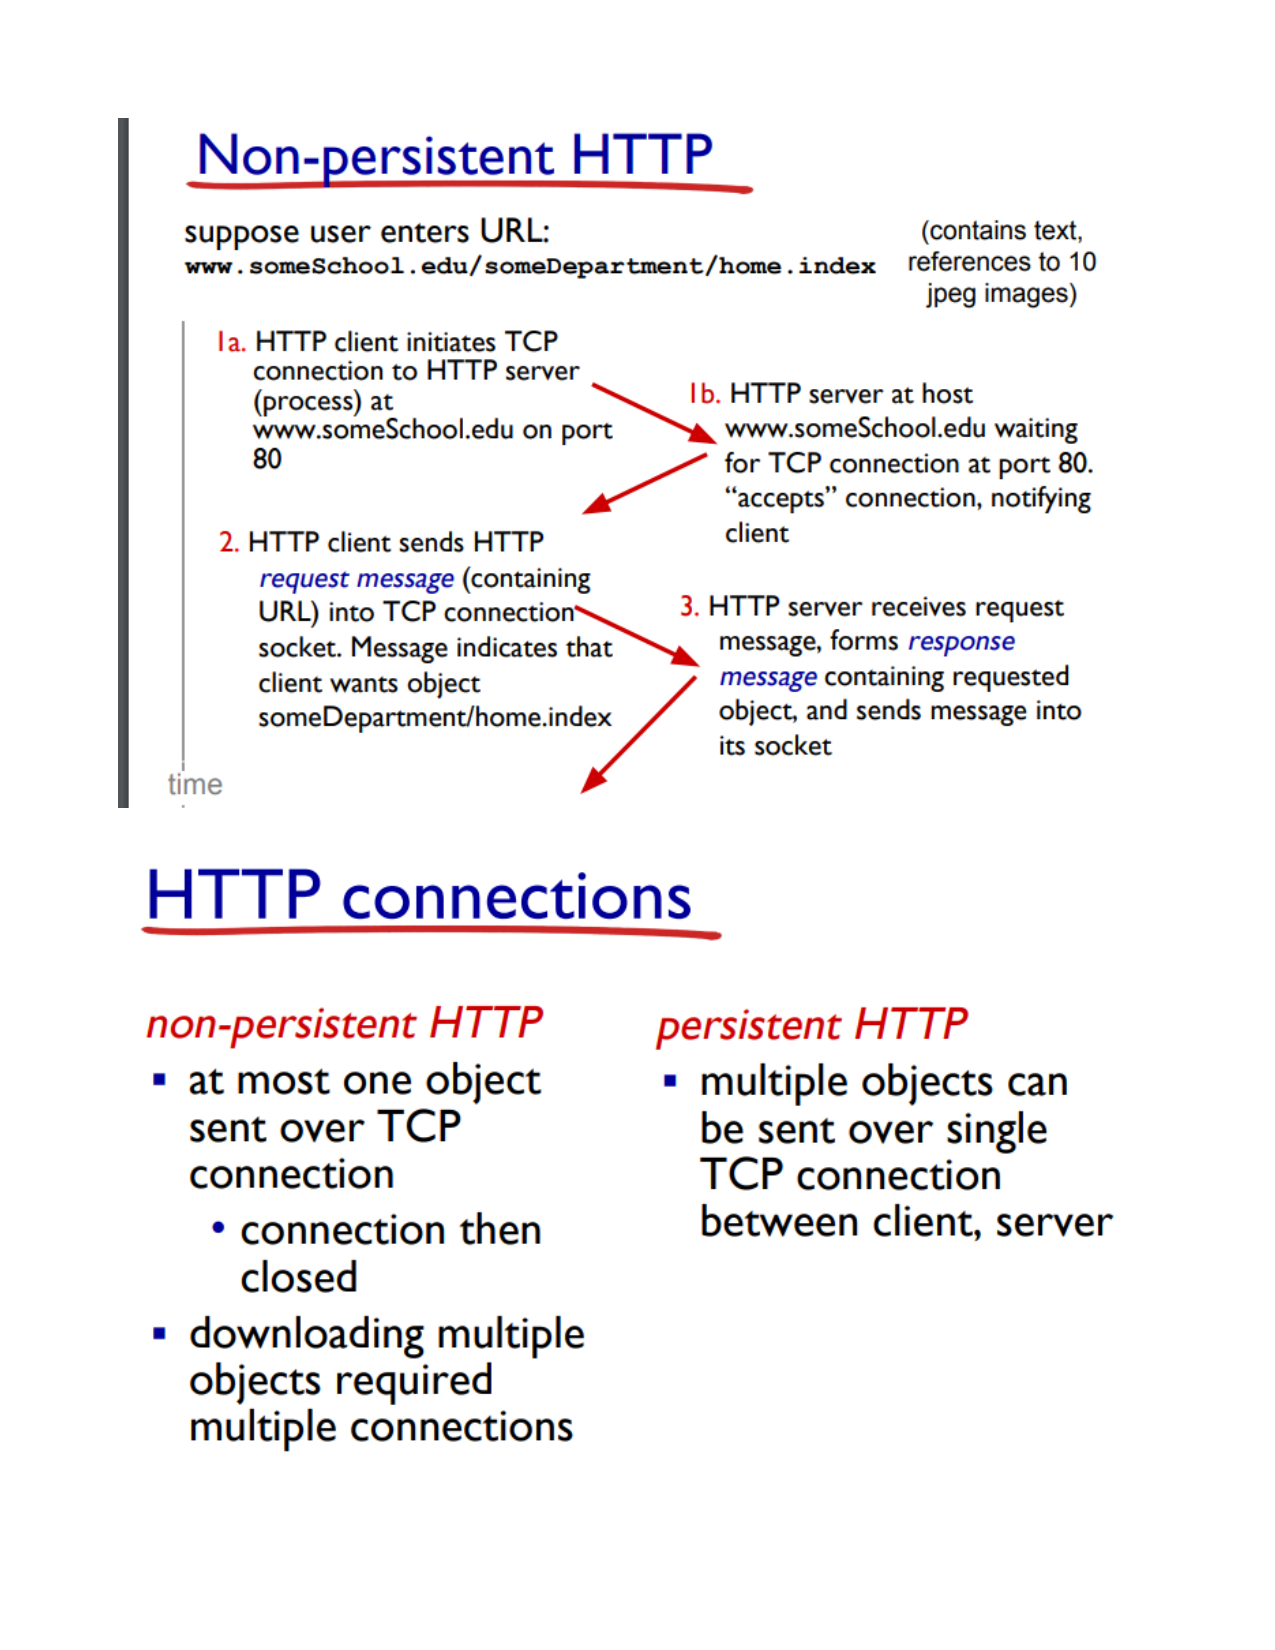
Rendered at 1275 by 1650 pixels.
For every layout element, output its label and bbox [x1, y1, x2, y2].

picture [118, 118, 1157, 808]
picture [118, 826, 1157, 1517]
